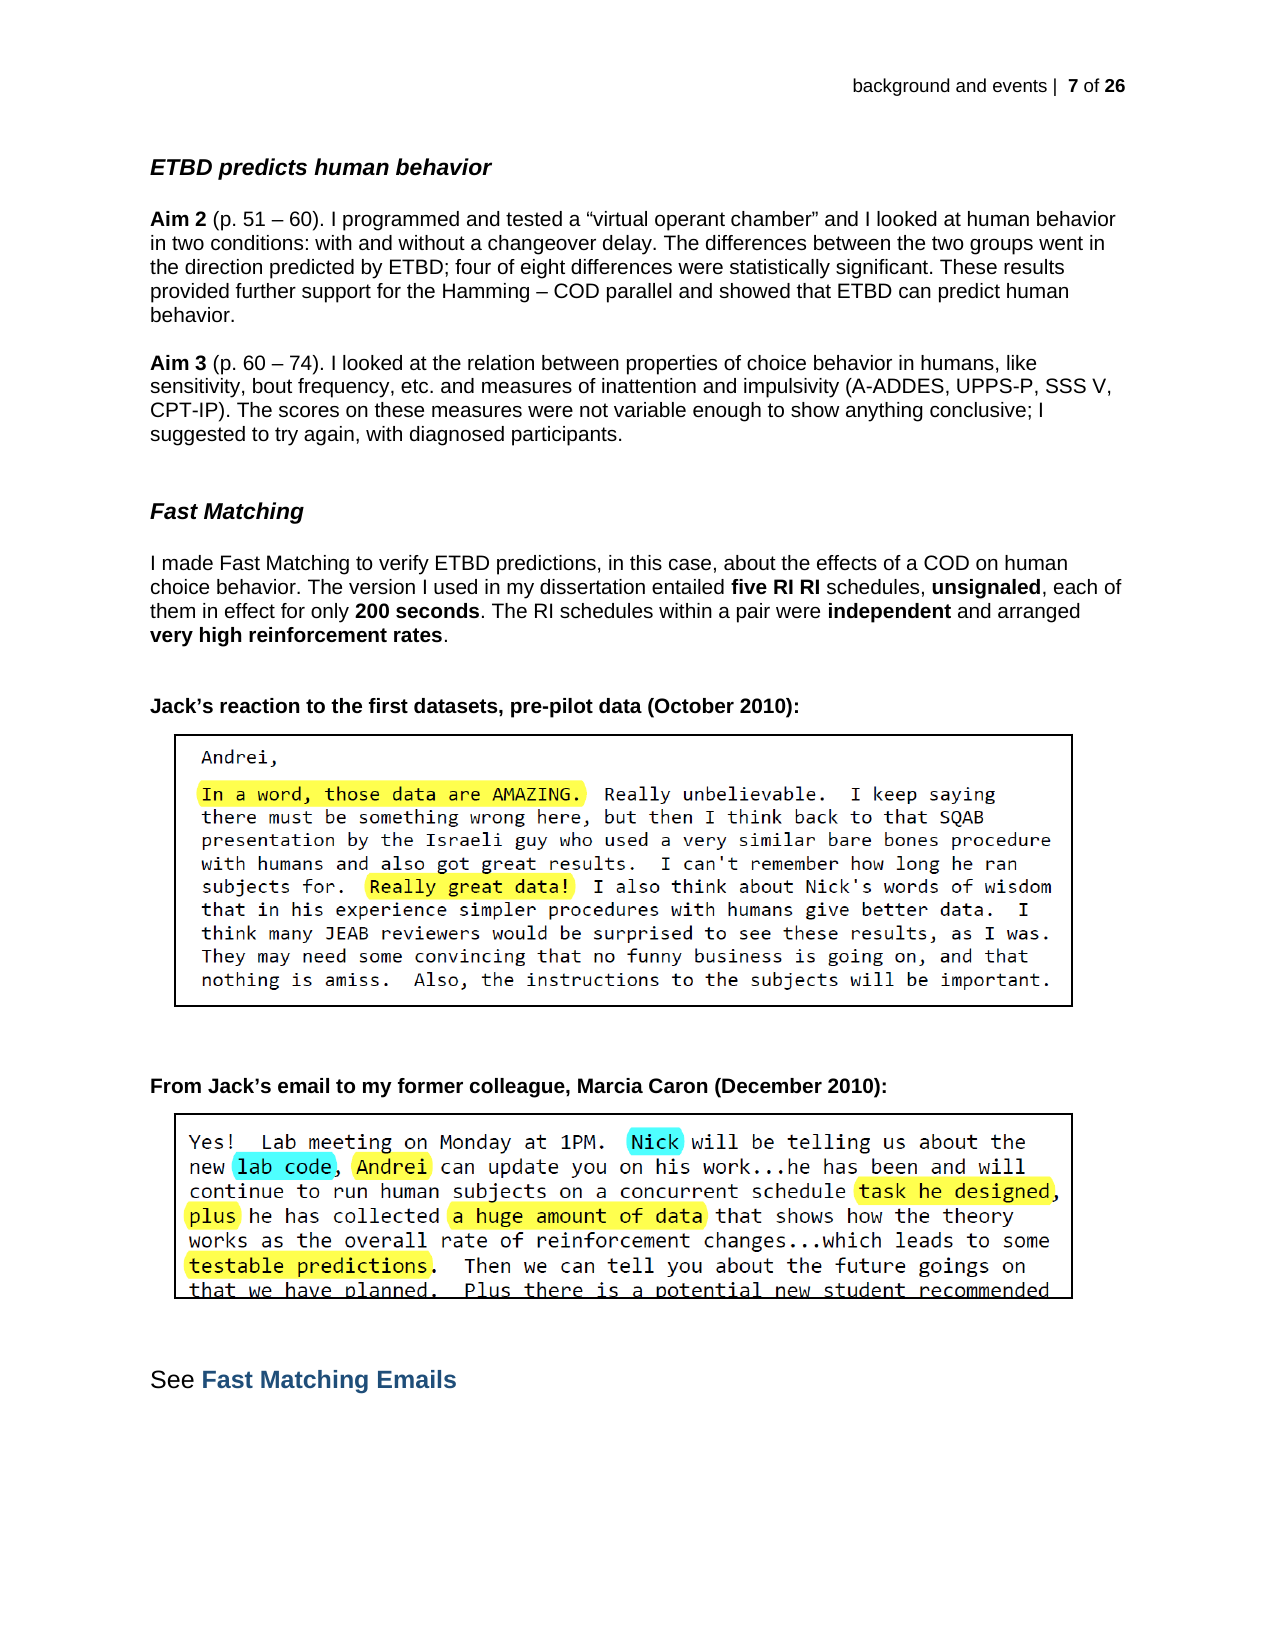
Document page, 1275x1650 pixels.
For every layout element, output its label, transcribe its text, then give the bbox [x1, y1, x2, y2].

text See Fast Matching Emails [150, 1365, 1125, 1394]
text Aim 3 (p. 60 – 74). I looked at the relation between properties of choice behavior in humans, like sensitivity, bout frequency, etc. and measures of inattention and impulsivity (A-ADDES, UPPS-P, SSS V, CPT-IP). The scores on these measures were not variable enough to show anything conclusive; I suggested to try again, with diagnosed participants. [150, 350, 1125, 446]
text From Jack’s email to my former colleague, Marcia Caron (December 2010): [150, 1073, 1097, 1097]
text Jack’s reaction to the first datasets, pre-pilot data (October 2010): [150, 694, 1097, 718]
subtitle Fast Matching [150, 498, 1125, 524]
subtitle ETBD predicts human behavior [150, 154, 1125, 181]
text Aim 2 (p. 51 – 60). I programmed and tested a “virtual operant chamber” and I looked at human behavior in two conditions: with and without a changeover delay. The differences between the two groups went in the direction predicted by ETBD; four of eight differences were statistically significant. These results provided further support for the Hamming – COD parallel and showed that ETBD can predict human behavior. [150, 207, 1125, 326]
picture [176, 736, 1071, 1005]
picture [176, 1115, 1071, 1297]
text I made Fast Matching to verify ETBD predictions, in this case, about the effects of a COD on human choice behavior. The version I used in my dissertation entailed five RI RI schedules, unsignaled, each of them in effect for only 200 seconds. The RI schedules within a pair were independent and arranged very high reinforcement rates. [150, 551, 1125, 646]
